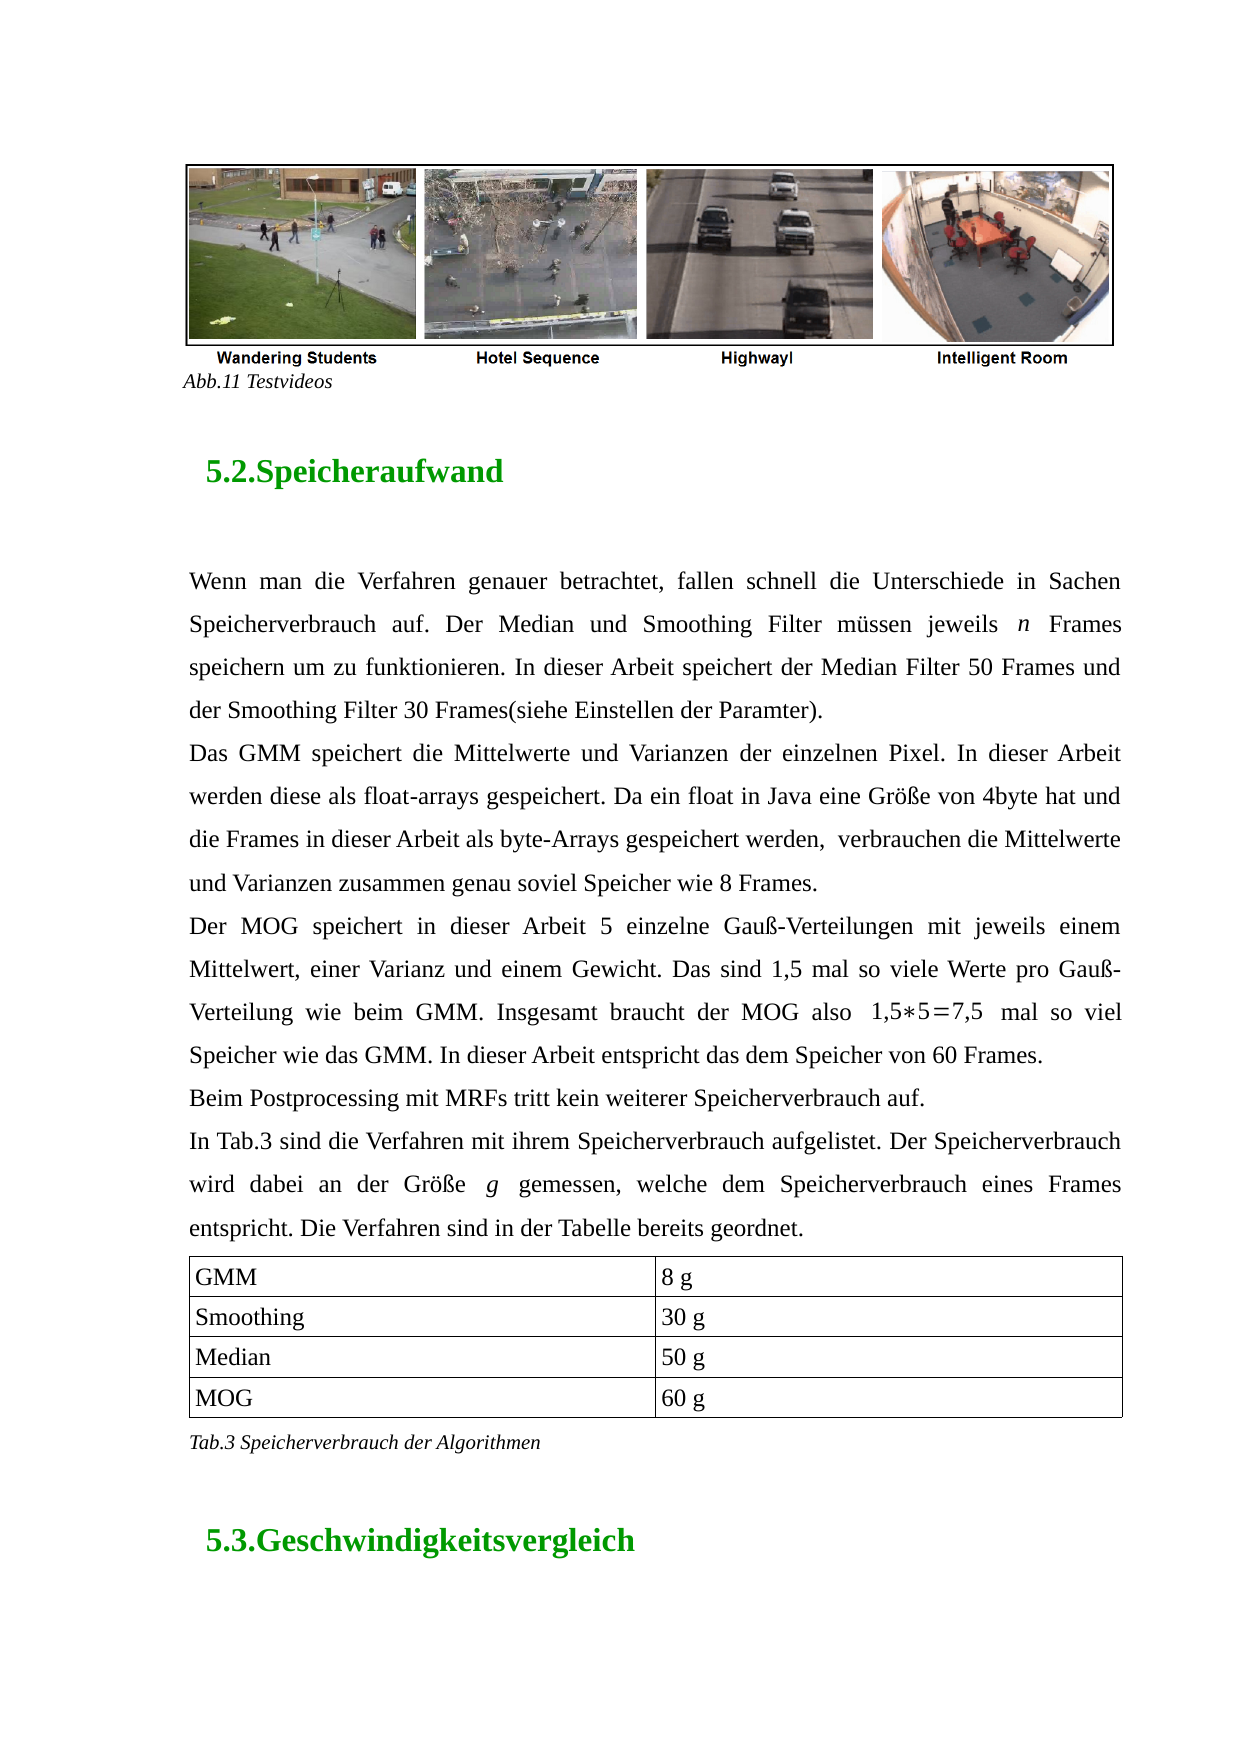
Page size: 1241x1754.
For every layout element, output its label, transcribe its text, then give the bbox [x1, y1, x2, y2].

text 5.3.Geschwindigkeitsvergleich [189, 1520, 1122, 1558]
table_cell 30 g [656, 1297, 1122, 1336]
text In Tab.3 sind die Verfahren mit ihrem Speicherverbrauch aufgelistet. Der Speicherverbrauch wird dabei an der Größegemessen, welche dem Speicherverbrauch eines Frames entspricht. Die Verfahren sind in der Tabelle bereits geordnet. [189, 1126, 1122, 1241]
table_header GMM [190, 1257, 655, 1296]
text Der MOG speichert in dieser Arbeit 5 einzelne Gauß-Verteilungen mit jeweils einem Mittelwert, einer Varianz und einem Gewicht. Das sind 1,5 mal so viele Werte pro Gauß-Verteilung wie beim GMM. Insgesamt braucht der MOG alsomal so viel Speicher wie das GMM. In dieser Arbeit entspricht das dem Speicher von 60 Frames. [189, 911, 1122, 1069]
table_header 8 g [656, 1257, 1122, 1296]
text Tab.3 Speicherverbrauch der Algorithmen [189, 1430, 1122, 1454]
text Beim Postprocessing mit MRFs tritt kein weiterer Speicherverbrauch auf. [189, 1083, 1122, 1112]
table_cell Smoothing [190, 1297, 655, 1336]
text Das GMM speichert die Mittelwerte und Varianzen der einzelnen Pixel. In dieser Arbeit werden diese als float-arrays gespeichert. Da ein float in Java eine Größe von 4byte hat und die Frames in dieser Arbeit als byte-Arrays gespeichert werden, verbrauchen die Mittelwerte und Varianzen zusammen genau soviel Speicher wie 8 Frames. [189, 738, 1122, 896]
table_cell Median [190, 1337, 655, 1377]
text 5.2.Speicheraufwand [189, 451, 1122, 489]
table_cell 50 g [656, 1337, 1122, 1377]
text Wenn man die Verfahren genauer betrachtet, fallen schnell die Unterschiede in Sachen Speicherverbrauch auf. Der Median und Smoothing Filter müssen jeweilsFrames speichern um zu funktionieren. In dieser Arbeit speichert der Median Filter 50 Frames und der Smoothing Filter 30 Frames(siehe Einstellen der Paramter). [189, 566, 1122, 724]
picture [183, 160, 1117, 370]
table_cell MOG [190, 1378, 655, 1417]
table_cell 60 g [656, 1378, 1122, 1417]
text Abb.11 Testvideos [183, 160, 1128, 393]
